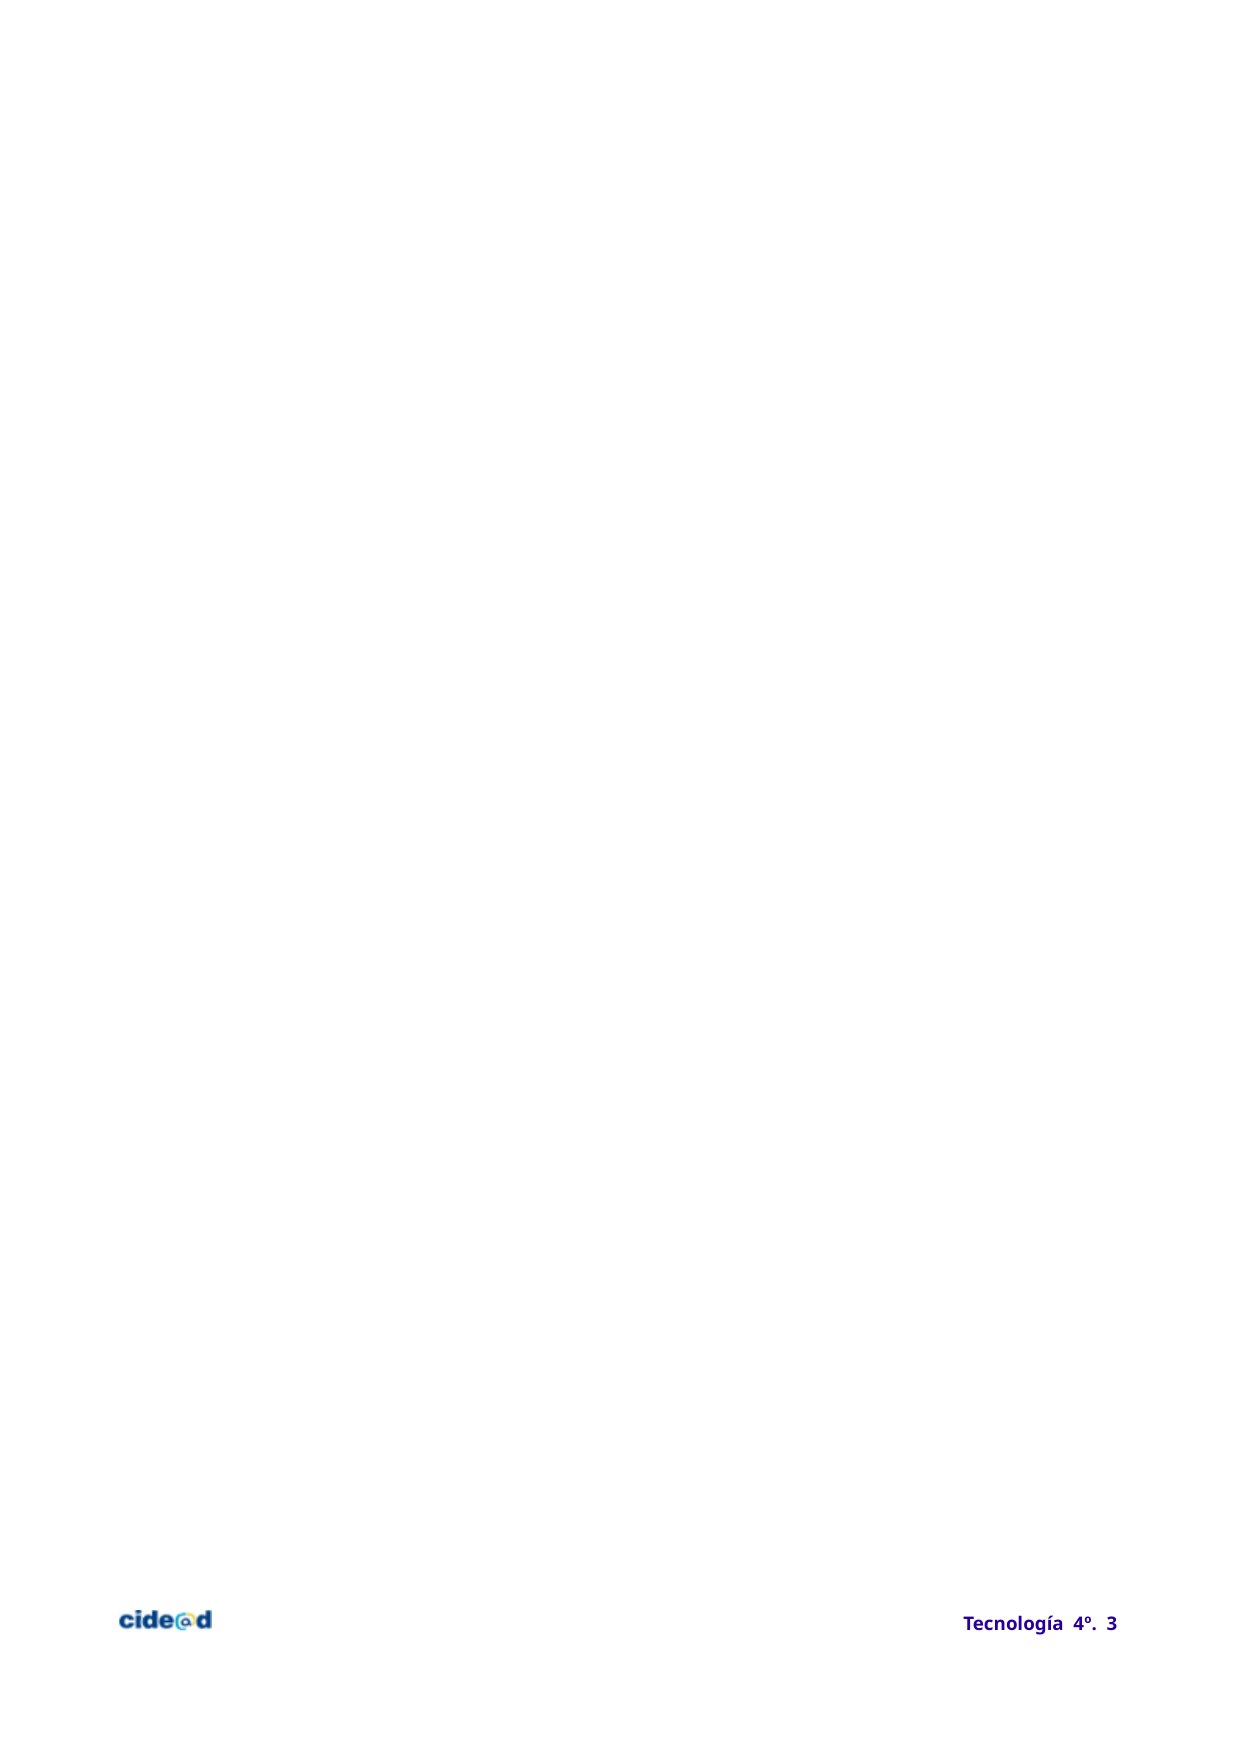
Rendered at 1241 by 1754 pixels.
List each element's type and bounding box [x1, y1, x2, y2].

table_cell [782, 118, 1122, 177]
table_cell [118, 118, 782, 177]
picture [118, 1610, 212, 1632]
